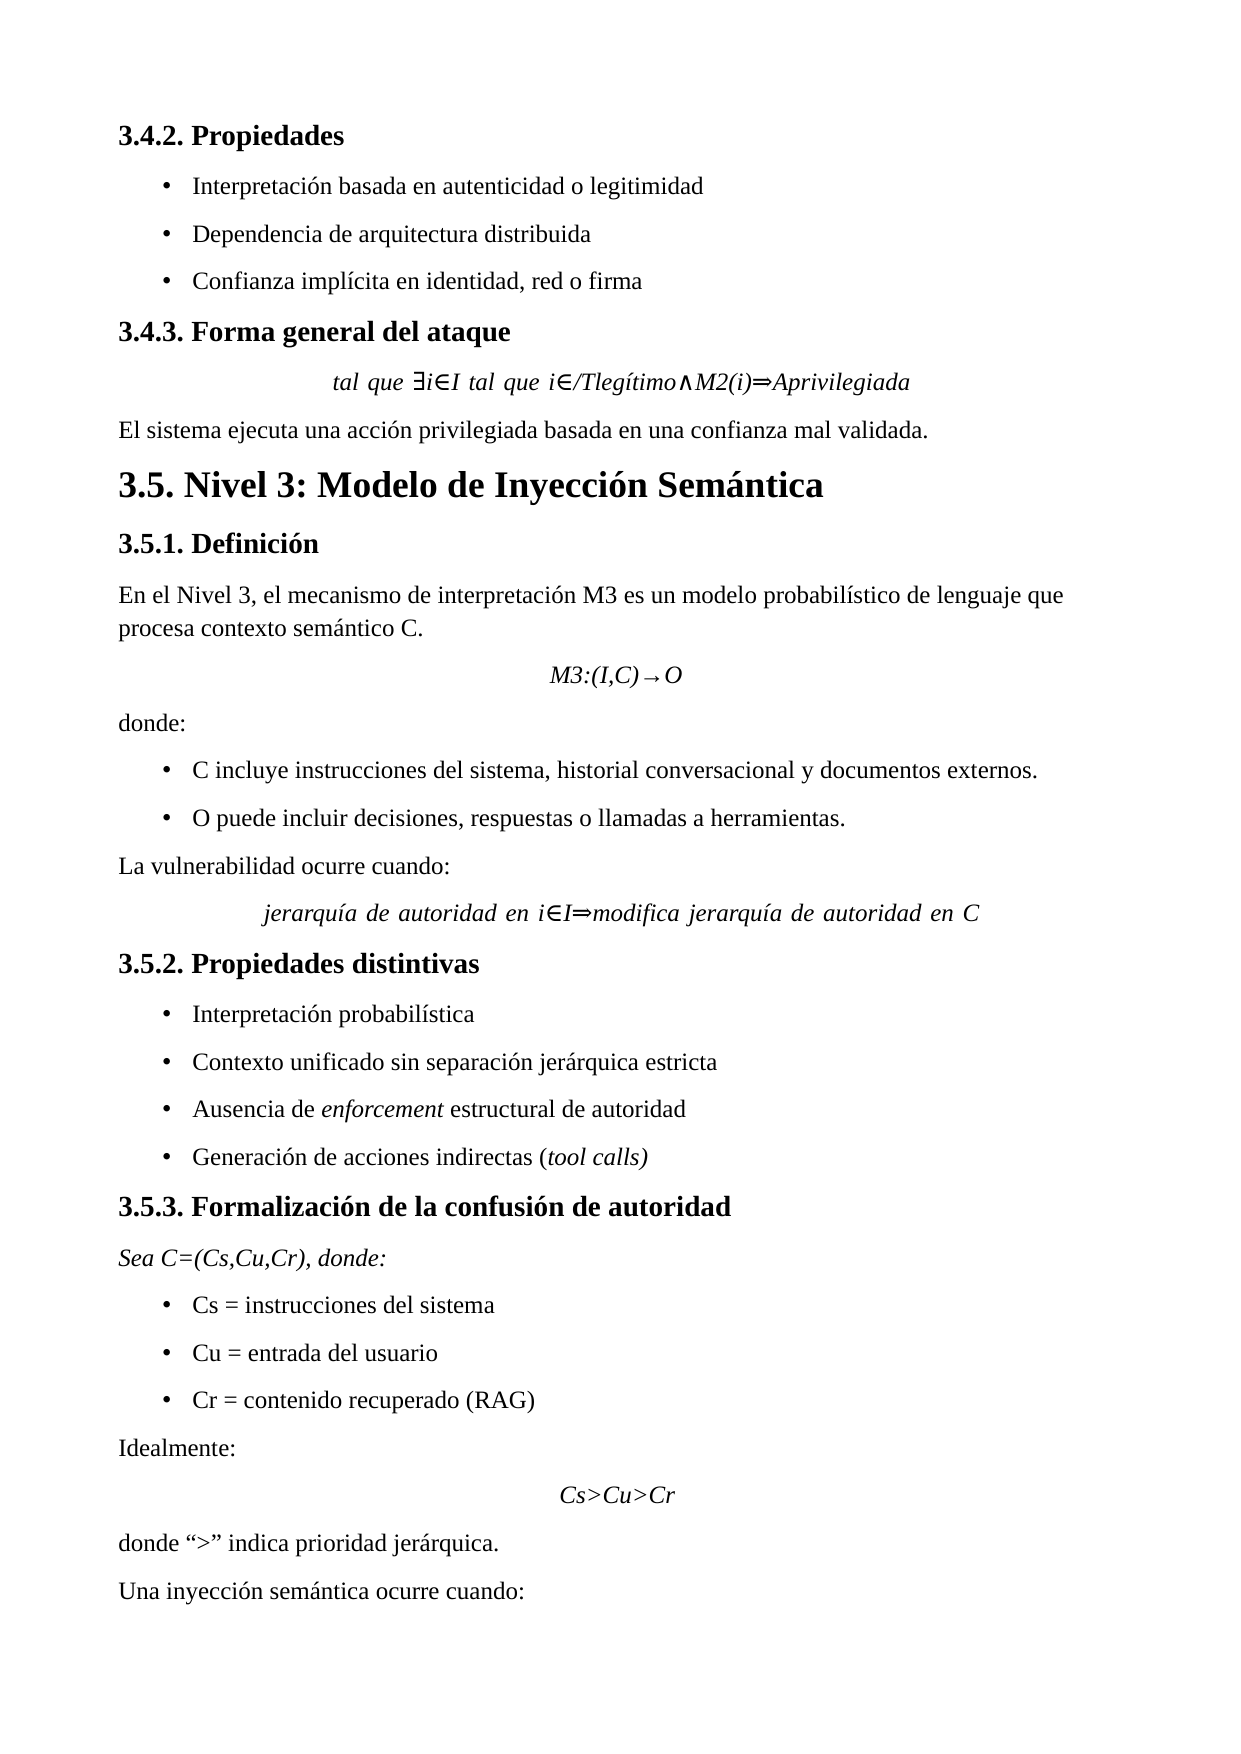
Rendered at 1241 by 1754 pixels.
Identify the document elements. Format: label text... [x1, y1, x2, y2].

list Contexto unificado sin separación jerárquica estricta [162, 1047, 1122, 1075]
list Cu​ = entrada del usuario [162, 1338, 1122, 1367]
text El sistema ejecuta una acción privilegiada basada en una confianza mal validada. [118, 415, 1122, 443]
list Ausencia de enforcement estructural de autoridad [162, 1094, 1122, 1123]
text donde “>” indica prioridad jerárquica. [118, 1528, 1122, 1557]
list Confianza implícita en identidad, red o firma [162, 266, 1122, 295]
subtitle 3.5.2. Propiedades distintivas [118, 946, 1122, 979]
subtitle 3.4.3. Forma general del ataque [118, 314, 1122, 348]
text En el Nivel 3, el mecanismo de interpretación M3​ es un modelo probabilístico de lenguaje que procesa contexto semántico C. [118, 580, 1122, 641]
list Generación de acciones indirectas (tool calls) [162, 1142, 1122, 1171]
list Dependencia de arquitectura distribuida [162, 219, 1122, 248]
list O puede incluir decisiones, respuestas o llamadas a herramientas. [162, 803, 1122, 832]
subtitle 3.5.1. Definición [118, 527, 1122, 560]
text M3​:(I,C)→O [118, 660, 1122, 689]
text Una inyección semántica ocurre cuando: [118, 1576, 1122, 1604]
subtitle 3.5.3. Formalización de la confusión de autoridad [118, 1189, 1122, 1223]
text La vulnerabilidad ocurre cuando: [118, 851, 1122, 879]
list C incluye instrucciones del sistema, historial conversacional y documentos externos. [162, 756, 1122, 784]
list Cr​ = contenido recuperado (RAG) [162, 1385, 1122, 1414]
text Idealmente: [118, 1433, 1122, 1462]
list Interpretación basada en autenticidad o legitimidad [162, 171, 1122, 200]
subtitle 3.4.2. Propiedades [118, 118, 1122, 152]
text Sea C=(Cs​,Cu​,Cr​), donde: [118, 1243, 1122, 1271]
text tal que ∃i∈I tal que i∈/Tlegítimo​∧M2​(i)⇒Aprivilegiada​ [118, 367, 1122, 396]
text donde: [118, 708, 1122, 737]
list Cs​ = instrucciones del sistema [162, 1290, 1122, 1319]
list Interpretación probabilística [162, 999, 1122, 1028]
text jerarquía de autoridad en i∈I⇒modifica jerarquía de autoridad en C [118, 898, 1122, 927]
text Cs​>Cu​>Cr​ [118, 1481, 1122, 1509]
subtitle 3.5. Nivel 3: Modelo de Inyección Semántica [118, 462, 1122, 506]
